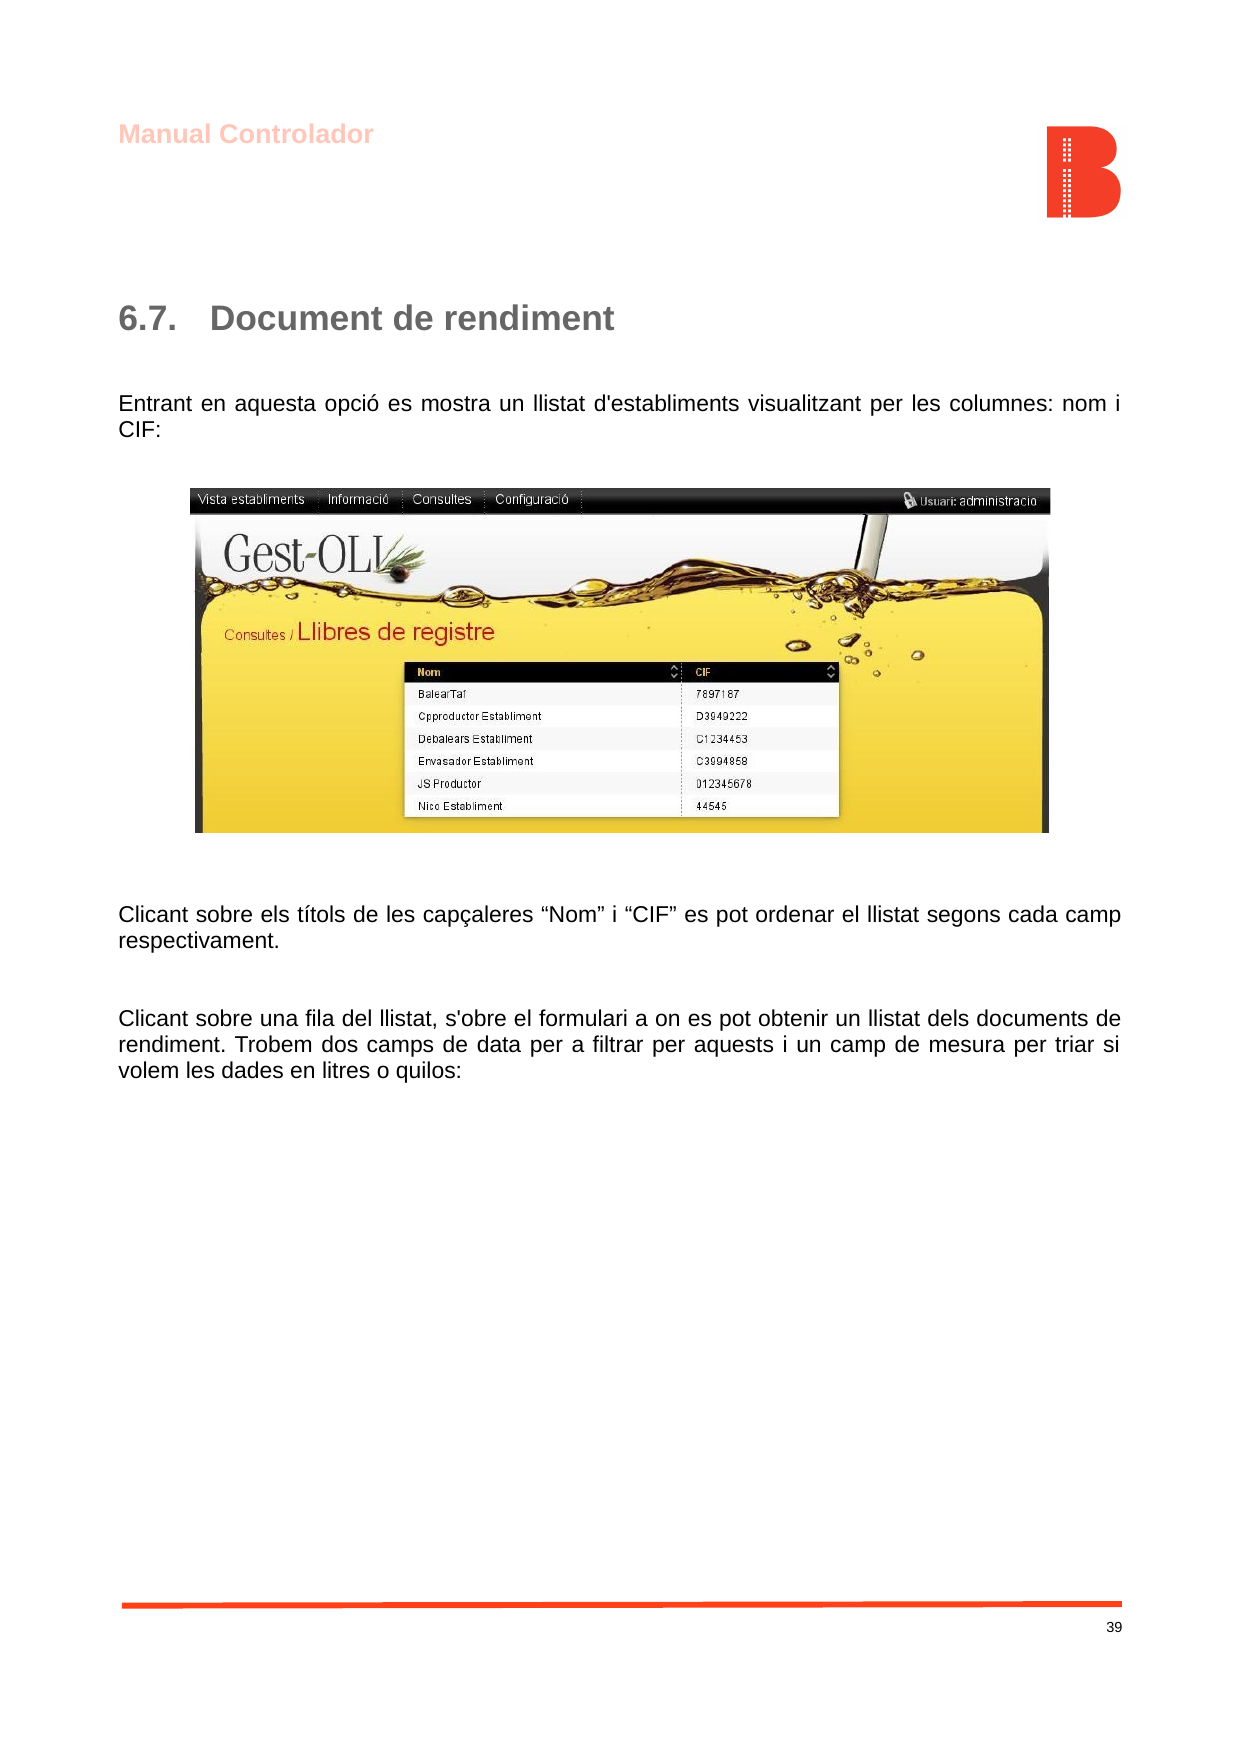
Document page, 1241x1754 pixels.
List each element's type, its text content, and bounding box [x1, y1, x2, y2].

picture [1036, 124, 1130, 221]
subtitle Document de rendiment [118, 298, 1122, 338]
text Clicant sobre una fila del llistat, s'obre el formulari a on es pot obtenir un llistat dels documents de rendiment. Trobem dos camps de data per a filtrar per aquests i un camp de mesura per triar si volem les dades en litres o quilos: [118, 1004, 1122, 1084]
text Entrant en aquesta opció es mostra un llistat d'establiments visualitzant per les columnes: nom i CIF: [118, 390, 1122, 442]
text Clicant sobre els títols de les capçaleres “Nom” i “CIF” es pot ordenar el llistat segons cada camp respectivament. [118, 901, 1122, 953]
picture [190, 488, 1051, 833]
